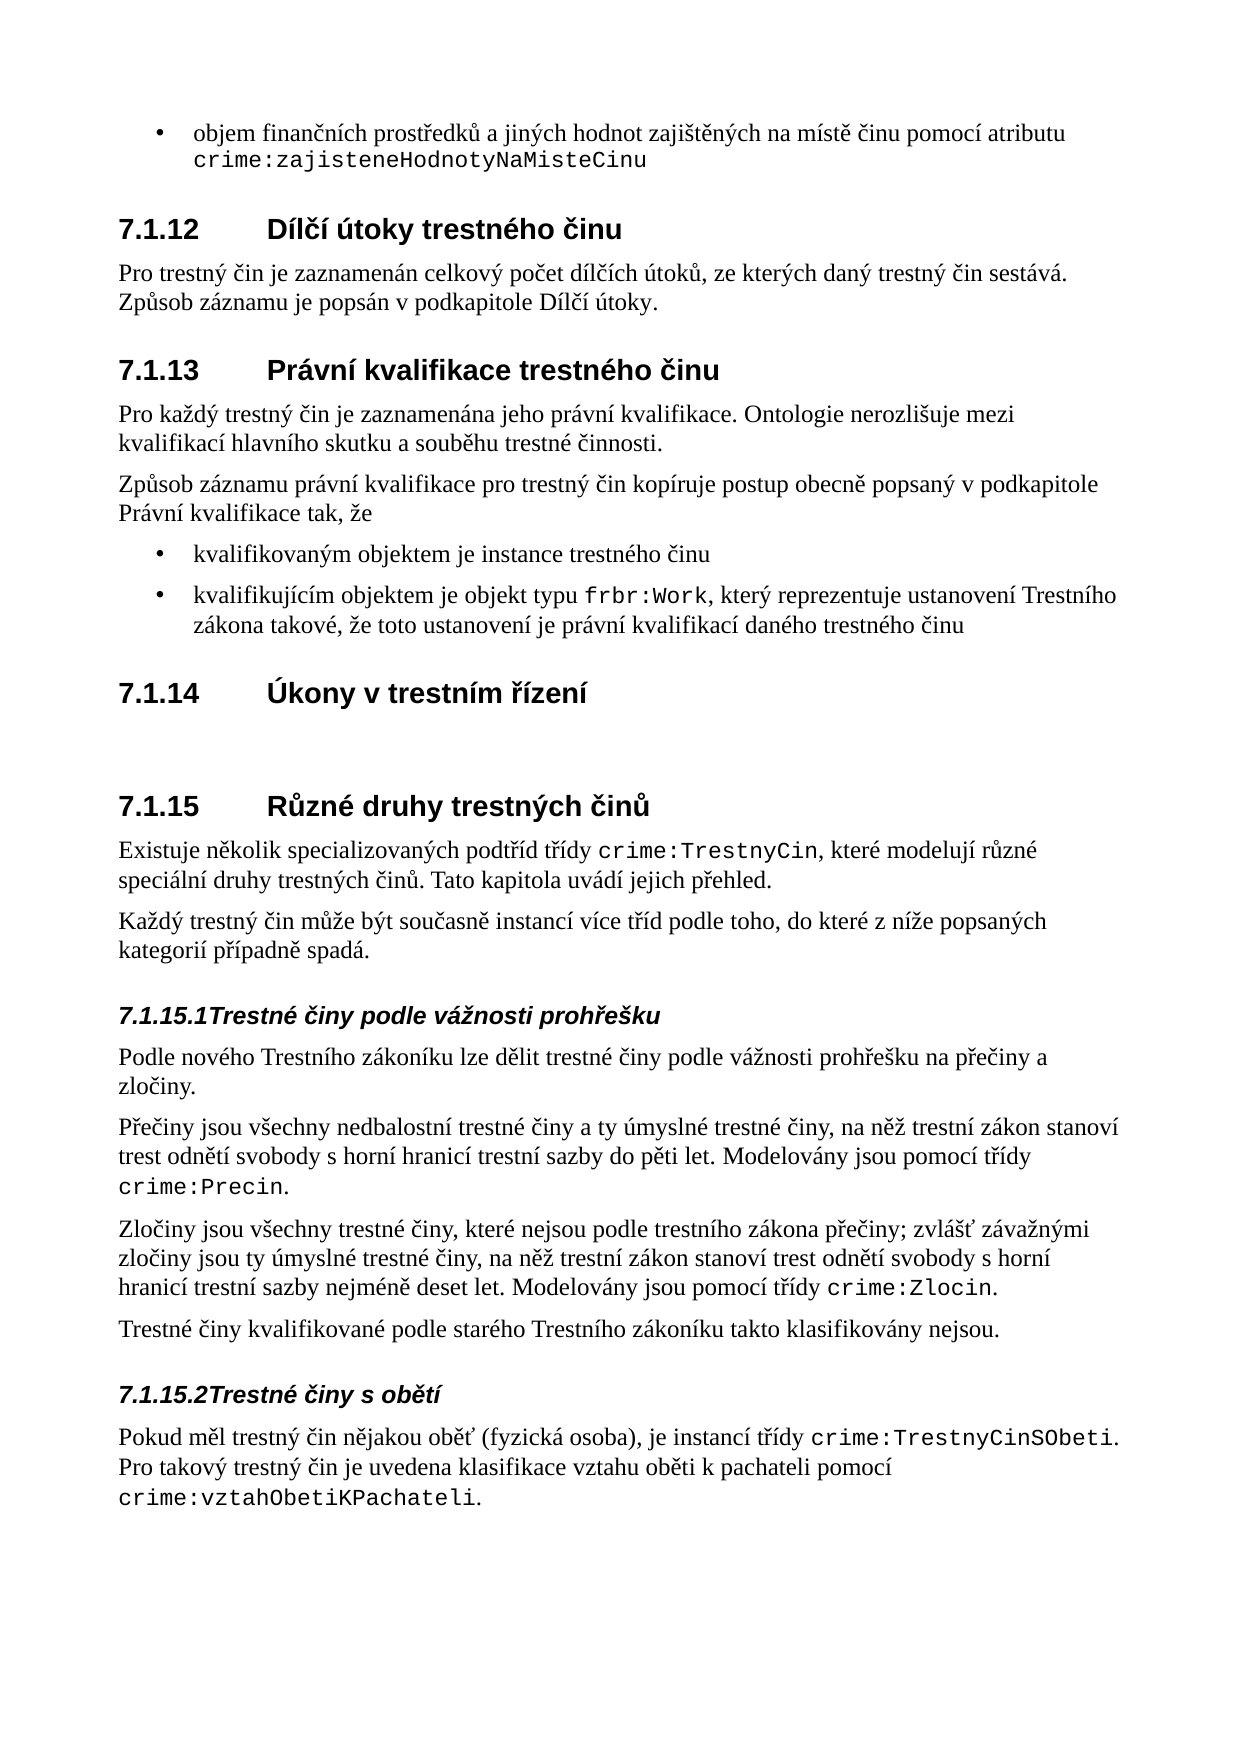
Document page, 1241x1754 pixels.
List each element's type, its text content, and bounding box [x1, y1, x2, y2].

subtitle Trestné činy podle vážnosti prohřešku [118, 1001, 1122, 1030]
subtitle Dílčí útoky trestného činu [118, 212, 1122, 245]
text Pokud měl trestný čin nějakou oběť (fyzická osoba), je instancí třídy crime:TrestnyCinSObeti. Pro takový trestný čin je uvedena klasifikace vztahu oběti k pachateli pomocí crime:vztahObetiKPachateli. [118, 1422, 1122, 1512]
text Pro trestný čin je zaznamenán celkový počet dílčích útoků, ze kterých daný trestný čin sestává. Způsob záznamu je popsán v podkapitole Dílčí útoky. [118, 258, 1122, 315]
text Každý trestný čin může být současně instancí více tříd podle toho, do které z níže popsaných kategorií případně spadá. [118, 906, 1122, 964]
text Zločiny jsou všechny trestné činy, které nejsou podle trestního zákona přečiny; zvlášť závažnými zločiny jsou ty úmyslné trestné činy, na něž trestní zákon stanoví trest odnětí svobody s horní hranicí trestní sazby nejméně deset let. Modelovány jsou pomocí třídy crime:Zlocin. [118, 1214, 1122, 1302]
text Způsob záznamu právní kvalifikace pro trestný čin kopíruje postup obecně popsaný v podkapitole Právní kvalifikace tak, že [118, 469, 1122, 526]
text Přečiny jsou všechny nedbalostní trestné činy a ty úmyslné trestné činy, na něž trestní zákon stanoví trest odnětí svobody s horní hranicí trestní sazby do pěti let. Modelovány jsou pomocí třídy crime:Precin. [118, 1112, 1122, 1202]
subtitle Trestné činy s obětí [118, 1381, 1122, 1409]
list kvalifikujícím objektem je objekt typu frbr:Work, který reprezentuje ustanovení Trestního zákona takové, že toto ustanovení je právní kvalifikací daného trestného činu [156, 580, 1122, 639]
subtitle Úkony v trestním řízení [118, 677, 1122, 710]
subtitle Různé druhy trestných činů [118, 789, 1122, 822]
list objem finančních prostředků a jiných hodnot zajištěných na místě činu pomocí atributu crime:zajisteneHodnotyNaMisteCinu [156, 118, 1122, 174]
subtitle Právní kvalifikace trestného činu [118, 353, 1122, 386]
text Pro každý trestný čin je zaznamenána jeho právní kvalifikace. Ontologie nerozlišuje mezi kvalifikací hlavního skutku a souběhu trestné činnosti. [118, 399, 1122, 456]
text Podle nového Trestního zákoníku lze dělit trestné činy podle vážnosti prohřešku na přečiny a zločiny. [118, 1042, 1122, 1100]
text Trestné činy kvalifikované podle starého Trestního zákoníku takto klasifikovány nejsou. [118, 1314, 1122, 1343]
text Existuje několik specializovaných podtříd třídy crime:TrestnyCin, které modelují různé speciální druhy trestných činů. Tato kapitola uvádí jejich přehled. [118, 835, 1122, 894]
list kvalifikovaným objektem je instance trestného činu [156, 539, 1122, 568]
